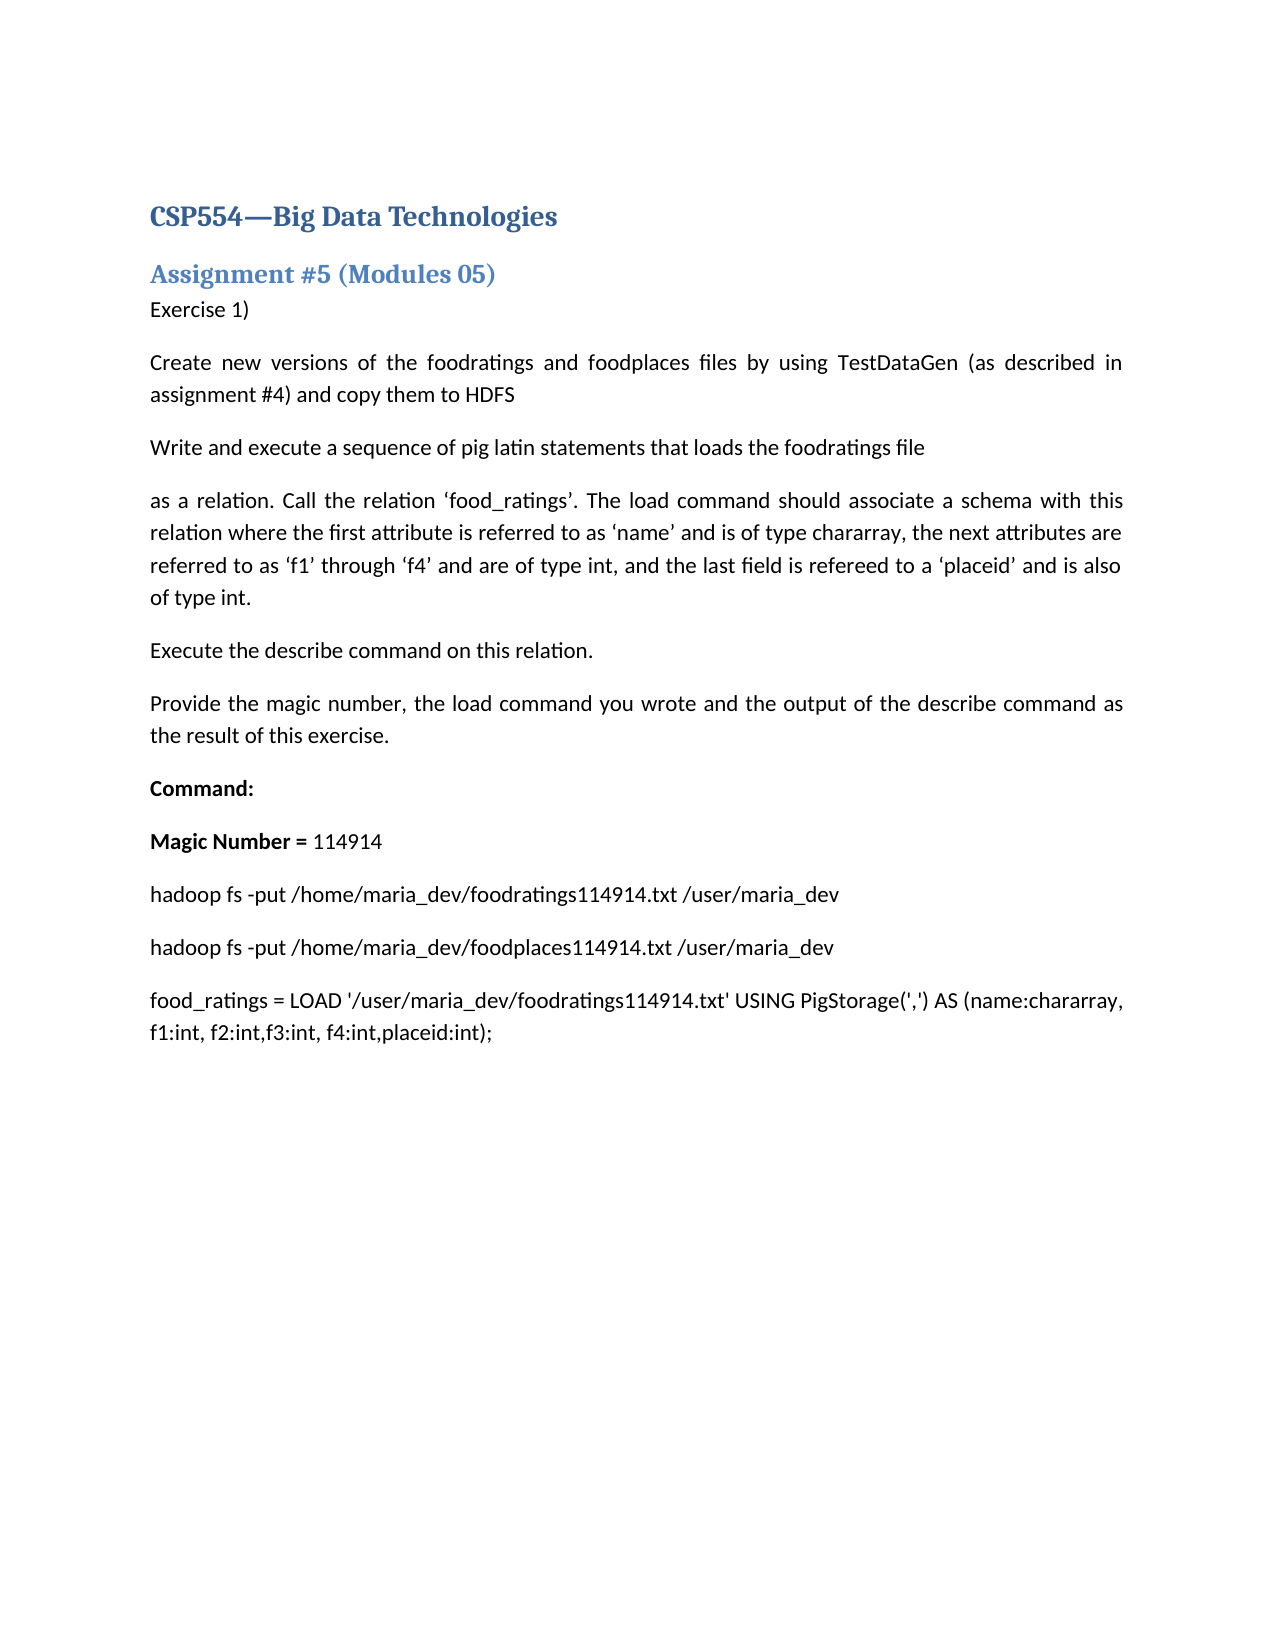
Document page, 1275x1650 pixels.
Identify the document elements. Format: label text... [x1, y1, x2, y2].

text Magic Number = 114914 [150, 827, 1125, 855]
text Command: [150, 774, 1125, 802]
subtitle CSP554—Big Data Technologies [150, 200, 1125, 233]
text Write and execute a sequence of pig latin statements that loads the foodratings file [150, 433, 1125, 461]
text hadoop fs -put /home/maria_dev/foodplaces114914.txt /user/maria_dev [150, 933, 1125, 961]
text food_ratings = LOAD '/user/maria_dev/foodratings114914.txt' USING PigStorage(',') AS (name:chararray, f1:int, f2:int,f3:int, f4:int,placeid:int); [150, 986, 1125, 1046]
text hadoop fs -put /home/maria_dev/foodratings114914.txt /user/maria_dev [150, 880, 1125, 908]
text Execute the describe command on this relation. [150, 636, 1125, 664]
subtitle Assignment #5 (Modules 05) [150, 259, 1125, 291]
text as a relation. Call the relation ‘food_ratings’. The load command should associate a schema with this relation where the first attribute is referred to as ‘name’ and is of type chararray, the next attributes are referred to as ‘f1’ through ‘f4’ and are of type int, and the last field is refereed to a ‘placeid’ and is also of type int. [150, 486, 1125, 611]
text Exercise 1) [150, 295, 1125, 323]
text Provide the magic number, the load command you wrote and the output of the describe command as the result of this exercise. [150, 689, 1125, 749]
text Create new versions of the foodratings and foodplaces files by using TestDataGen (as described in assignment #4) and copy them to HDFS [150, 348, 1125, 408]
